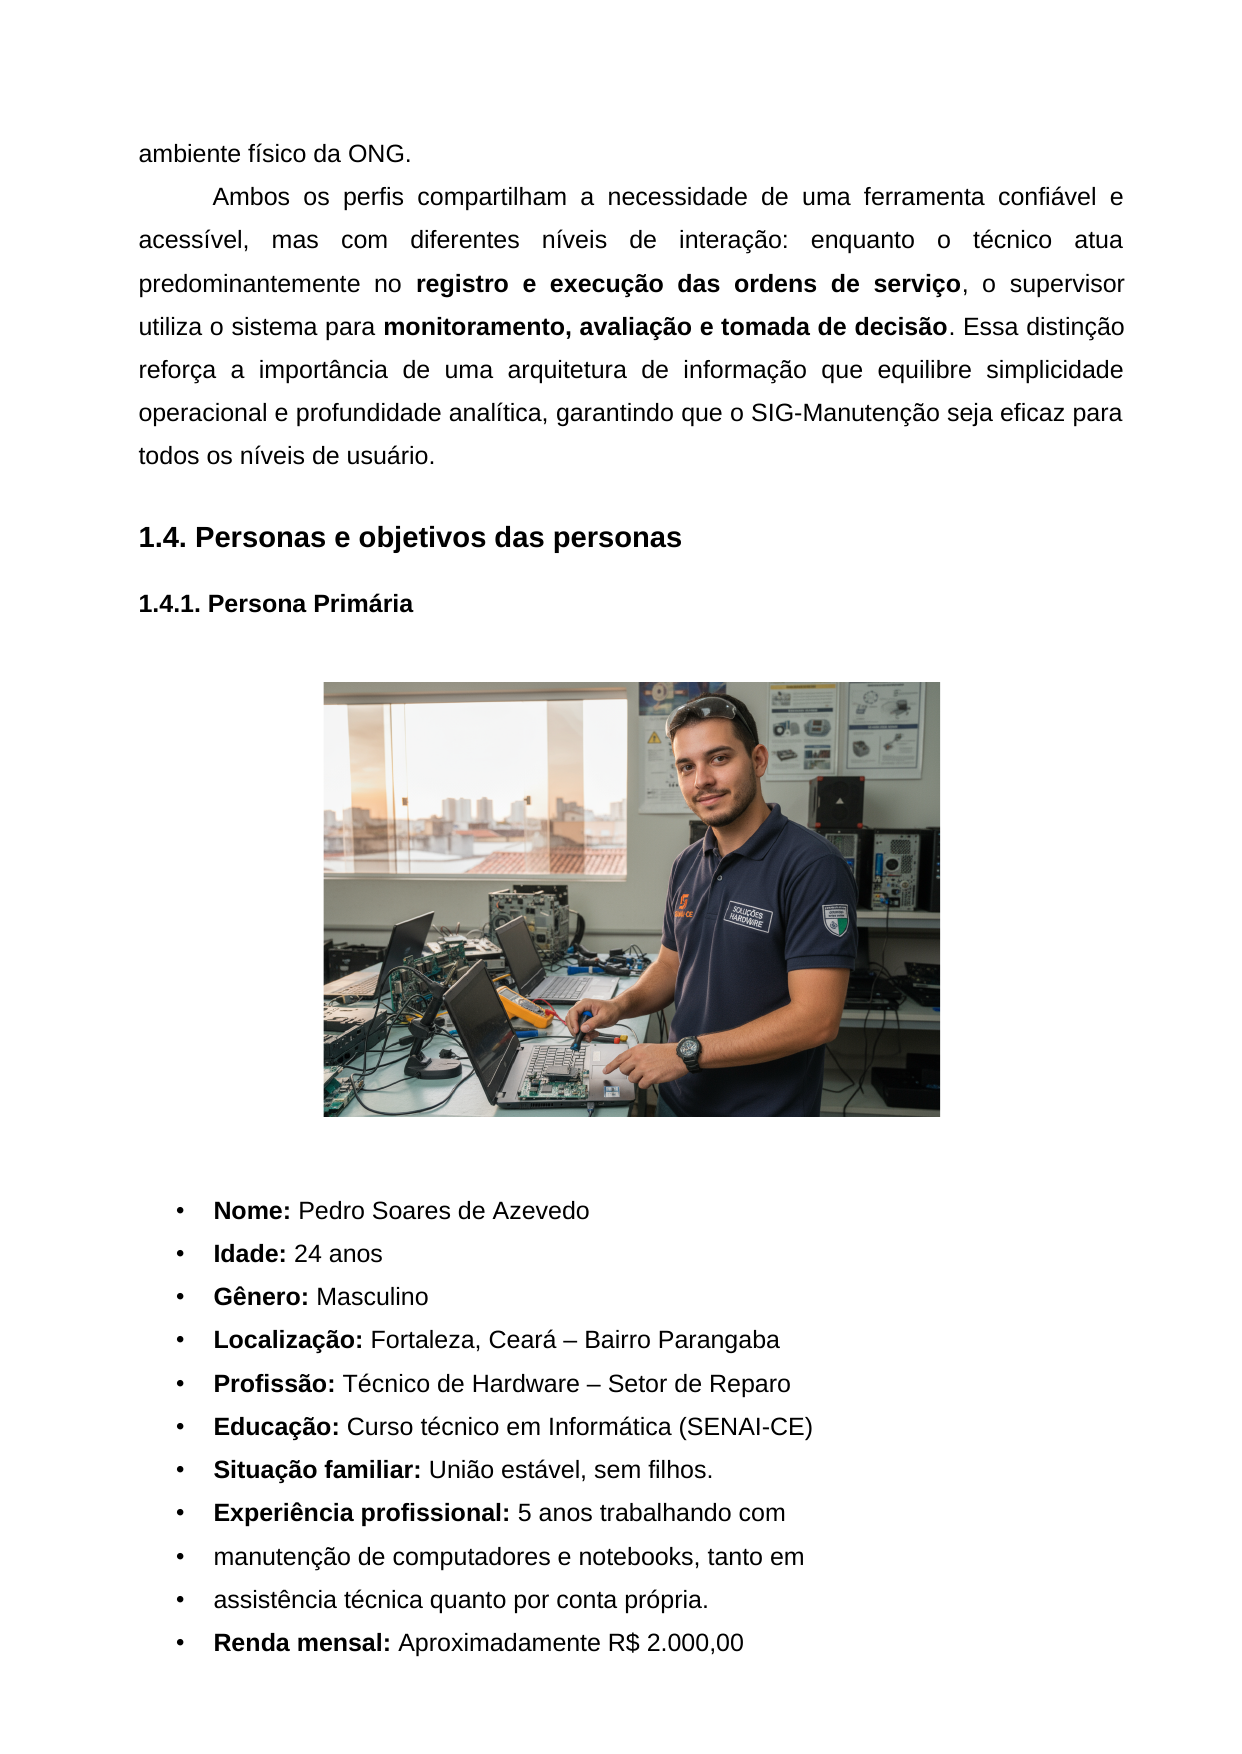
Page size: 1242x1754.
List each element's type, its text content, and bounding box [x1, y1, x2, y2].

subtitle 1.4.1. Persona Primária [138, 589, 1125, 617]
text Ambos os perfis compartilham a necessidade de uma ferramenta confiável e acessível, mas com diferentes níveis de interação: enquanto o técnico atua predominantemente no registro e execução das ordens de serviço, o supervisor utiliza o sistema para monitoramento, avaliação e tomada de decisão. Essa distinção reforça a importância de uma arquitetura de informação que equilibre simplicidade operacional e profundidade analítica, garantindo que o SIG-Manutenção seja eficaz para todos os níveis de usuário. [138, 182, 1125, 470]
subtitle 1.4. Personas e objetivos das personas [138, 520, 1125, 553]
list Situação familiar: União estável, sem filhos. [176, 1455, 1125, 1484]
list Educação: Curso técnico em Informática (SENAI-CE) [176, 1412, 1125, 1441]
list assistência técnica quanto por conta própria. [176, 1585, 1125, 1613]
list Localização: Fortaleza, Ceará – Bairro Parangaba [176, 1325, 1125, 1354]
text ambiente físico da ONG. [138, 139, 1125, 168]
list Experiência profissional: 5 anos trabalhando com [176, 1498, 1125, 1527]
list Nome: Pedro Soares de Azevedo [176, 653, 1125, 1224]
picture [323, 682, 940, 1117]
list Gênero: Masculino [176, 1282, 1125, 1311]
list Profissão: Técnico de Hardware – Setor de Reparo [176, 1368, 1125, 1397]
list Idade: 24 anos [176, 1239, 1125, 1268]
list Renda mensal: Aproximadamente R$ 2.000,00 [176, 1628, 1125, 1657]
list manutenção de computadores e notebooks, tanto em [176, 1541, 1125, 1570]
